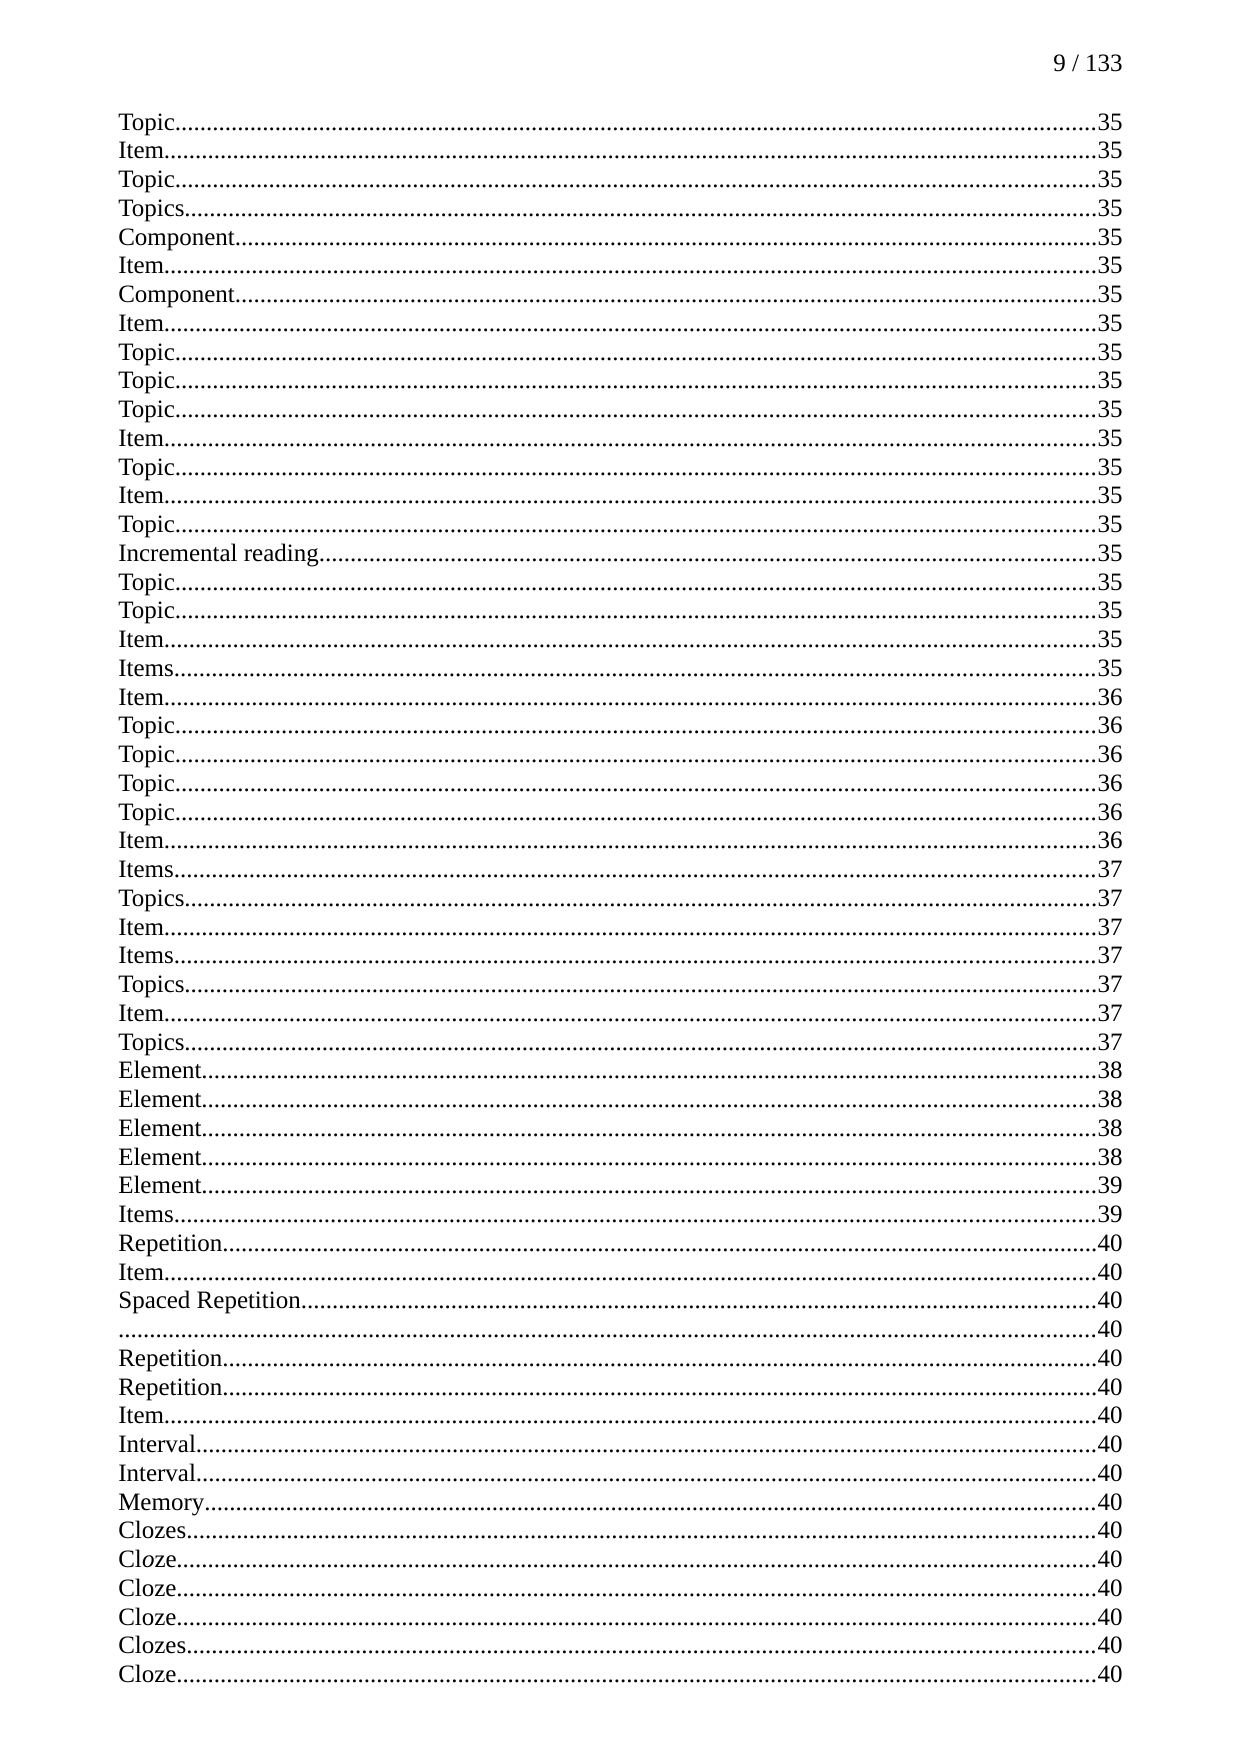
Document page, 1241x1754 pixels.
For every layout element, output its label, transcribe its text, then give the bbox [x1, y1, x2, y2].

text Element 38 [118, 1056, 1122, 1084]
text Cloze 40 [118, 1573, 1122, 1602]
text Topics 37 [118, 1027, 1122, 1056]
text Clozes 40 [118, 1516, 1122, 1544]
text Element 38 [118, 1142, 1122, 1171]
text Topic 35 [118, 596, 1122, 624]
text Interval 40 [118, 1429, 1122, 1458]
text Item 35 [118, 624, 1122, 653]
text Topic 35 [118, 567, 1122, 596]
text Topic 35 [118, 164, 1122, 193]
text Topics 37 [118, 969, 1122, 998]
text Repetition 40 [118, 1228, 1122, 1257]
text Spaced Repetition 40 [118, 1286, 1122, 1314]
text Topic 35 [118, 452, 1122, 481]
text Component 35 [118, 222, 1122, 251]
text Topic 35 [118, 107, 1122, 136]
text Item 35 [118, 308, 1122, 337]
text Items 39 [118, 1199, 1122, 1228]
text Item 35 [118, 136, 1122, 164]
text Items 37 [118, 854, 1122, 883]
text Item 36 [118, 682, 1122, 711]
text Topics 35 [118, 193, 1122, 222]
text Topics 37 [118, 883, 1122, 912]
text Topic 36 [118, 711, 1122, 739]
text Interval 40 [118, 1458, 1122, 1487]
text Component 35 [118, 279, 1122, 308]
text Repetition 40 [118, 1372, 1122, 1401]
text Item 40 [118, 1257, 1122, 1286]
text Item 35 [118, 251, 1122, 279]
text Topic 35 [118, 366, 1122, 394]
text Topic 36 [118, 797, 1122, 826]
text Items 35 [118, 653, 1122, 682]
text Clozes 40 [118, 1631, 1122, 1659]
text Element 39 [118, 1171, 1122, 1199]
text Item 40 [118, 1401, 1122, 1429]
text Item 35 [118, 423, 1122, 452]
text Topic 36 [118, 768, 1122, 797]
text 40 [118, 1314, 1122, 1343]
text Element 38 [118, 1113, 1122, 1142]
text Topic 35 [118, 394, 1122, 423]
text Cloze 40 [118, 1544, 1122, 1573]
text Repetition 40 [118, 1343, 1122, 1372]
text Item 37 [118, 912, 1122, 941]
text Topic 35 [118, 337, 1122, 366]
text Item 37 [118, 998, 1122, 1027]
text Item 36 [118, 826, 1122, 854]
text Memory 40 [118, 1487, 1122, 1516]
text Element 38 [118, 1084, 1122, 1113]
text Item 35 [118, 481, 1122, 509]
text Incremental reading 35 [118, 538, 1122, 567]
text Topic 35 [118, 509, 1122, 538]
text Cloze 40 [118, 1659, 1122, 1688]
text Topic 36 [118, 739, 1122, 768]
text Items 37 [118, 941, 1122, 969]
text Cloze 40 [118, 1602, 1122, 1631]
